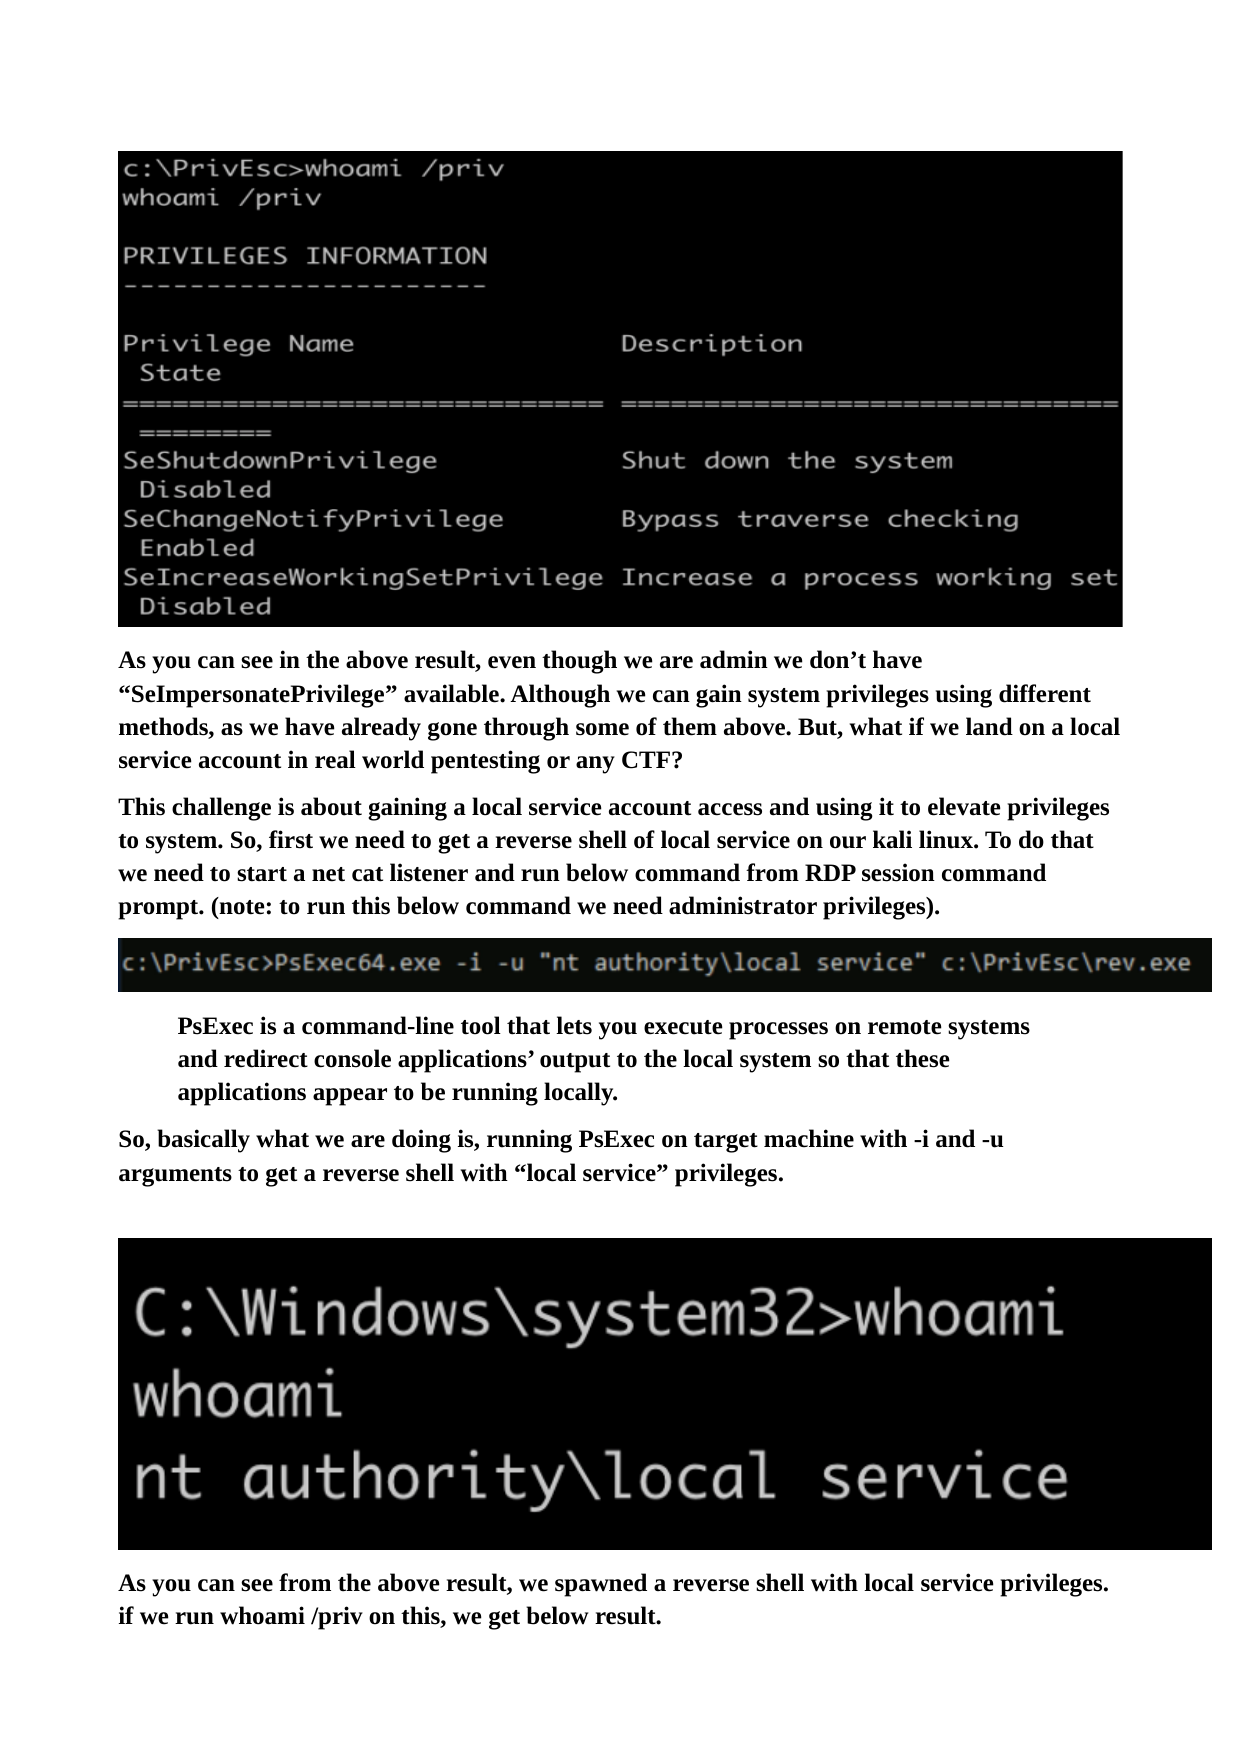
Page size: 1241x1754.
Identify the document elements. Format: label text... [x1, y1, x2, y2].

picture [118, 151, 1123, 627]
text As you can see from the above result, we spawned a reverse shell with local service privileges. if we run whoami /priv on this, we get below result. [118, 1568, 1122, 1630]
text As you can see in the above result, even though we are admin we don’t have “SeImpersonatePrivilege” available. Although we can gain system privileges using different methods, as we have already gone through some of them above. But, what if we land on a local service account in real world pentesting or any CTF? [118, 646, 1122, 773]
text This challenge is about gaining a local service account access and using it to elevate privileges to system. So, first we need to get a reverse shell of local service on our kali linux. To do that we need to start a net cat listener and run below command from RDP session command prompt. (note: to run this below command we need administrator privileges). [118, 792, 1122, 920]
text So, basically what we are doing is, running PsExec on target machine with -i and -u arguments to get a reverse shell with “local service” privileges. [118, 1124, 1122, 1186]
text PsExec is a command-line tool that lets you execute processes on remote systems and redirect console applications’ output to the local system so that these applications appear to be running locally. [177, 1011, 1063, 1106]
picture [118, 938, 1212, 992]
picture [118, 1238, 1212, 1550]
